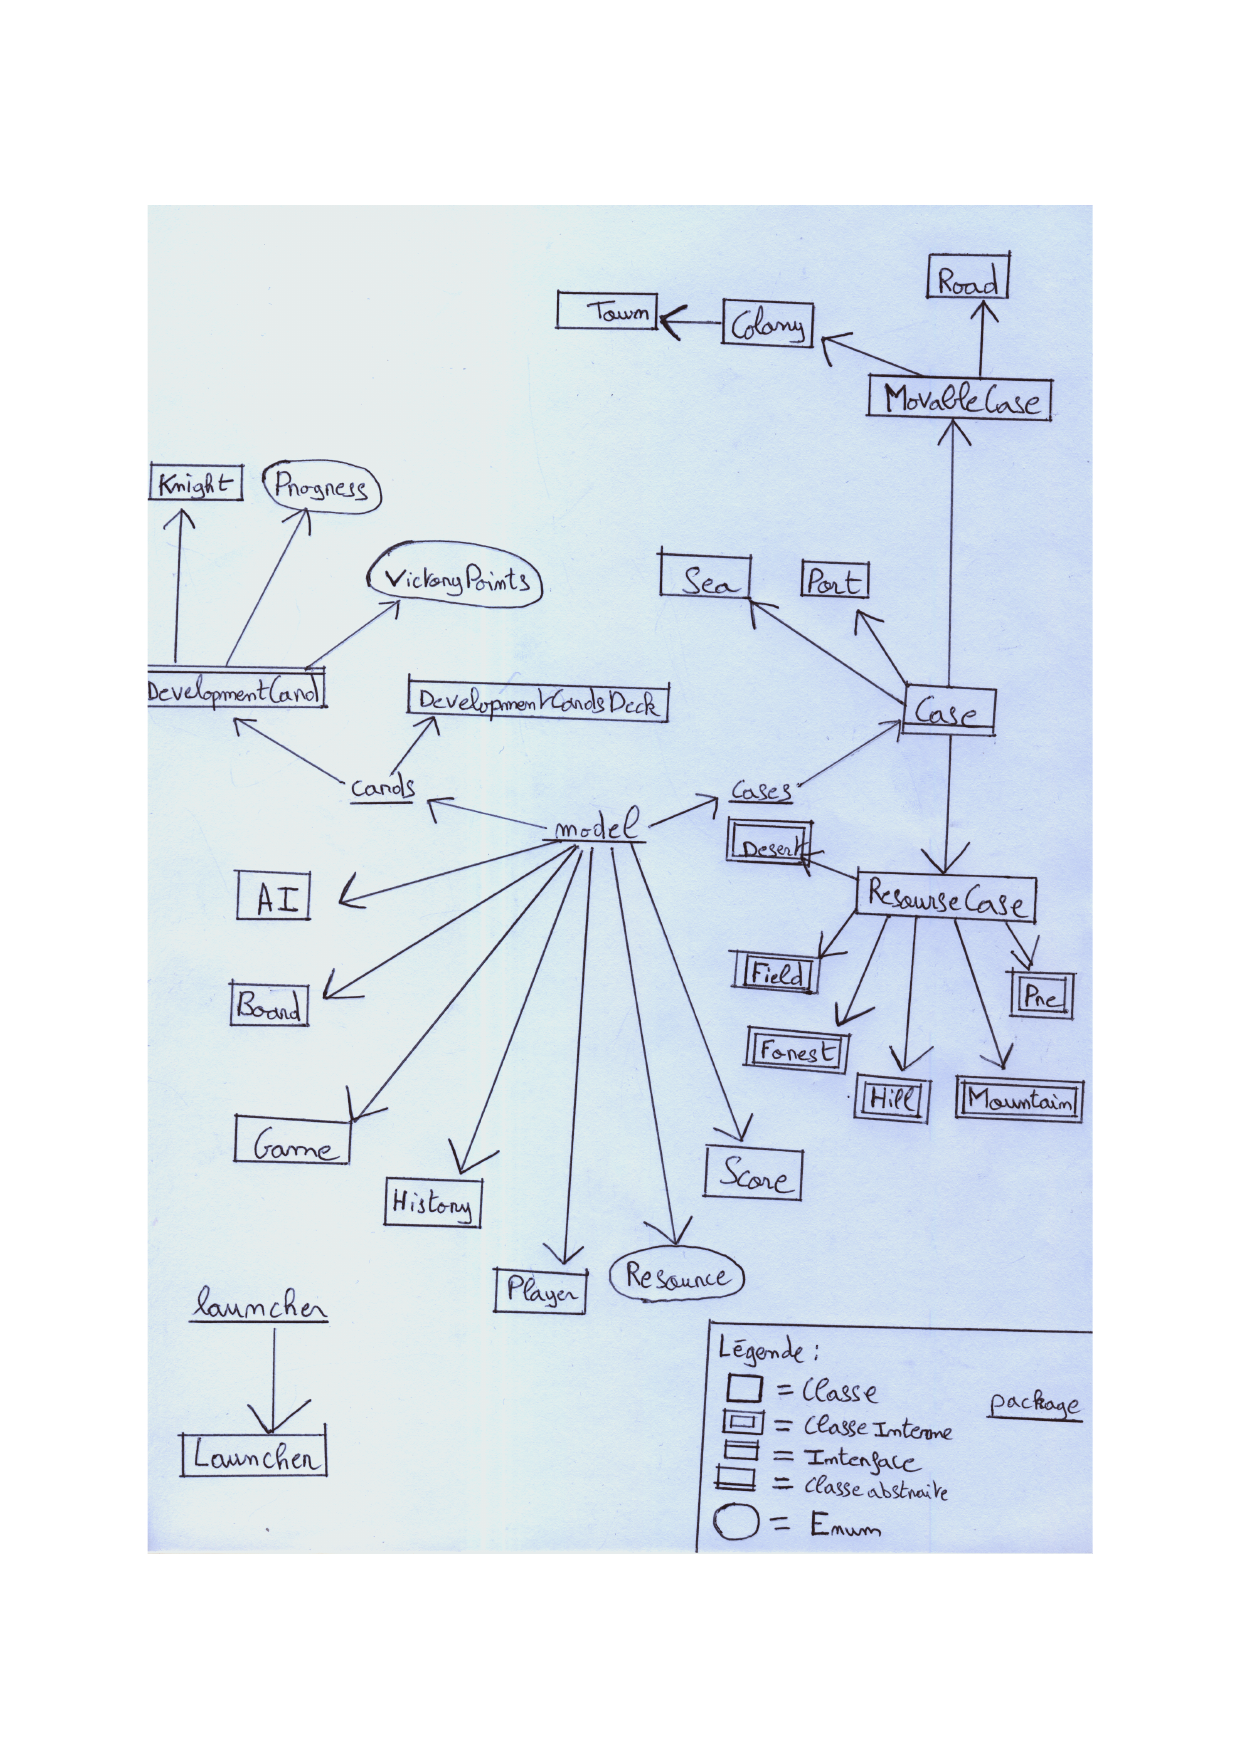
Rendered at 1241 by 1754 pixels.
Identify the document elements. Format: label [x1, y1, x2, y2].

picture [147, 205, 1093, 1554]
